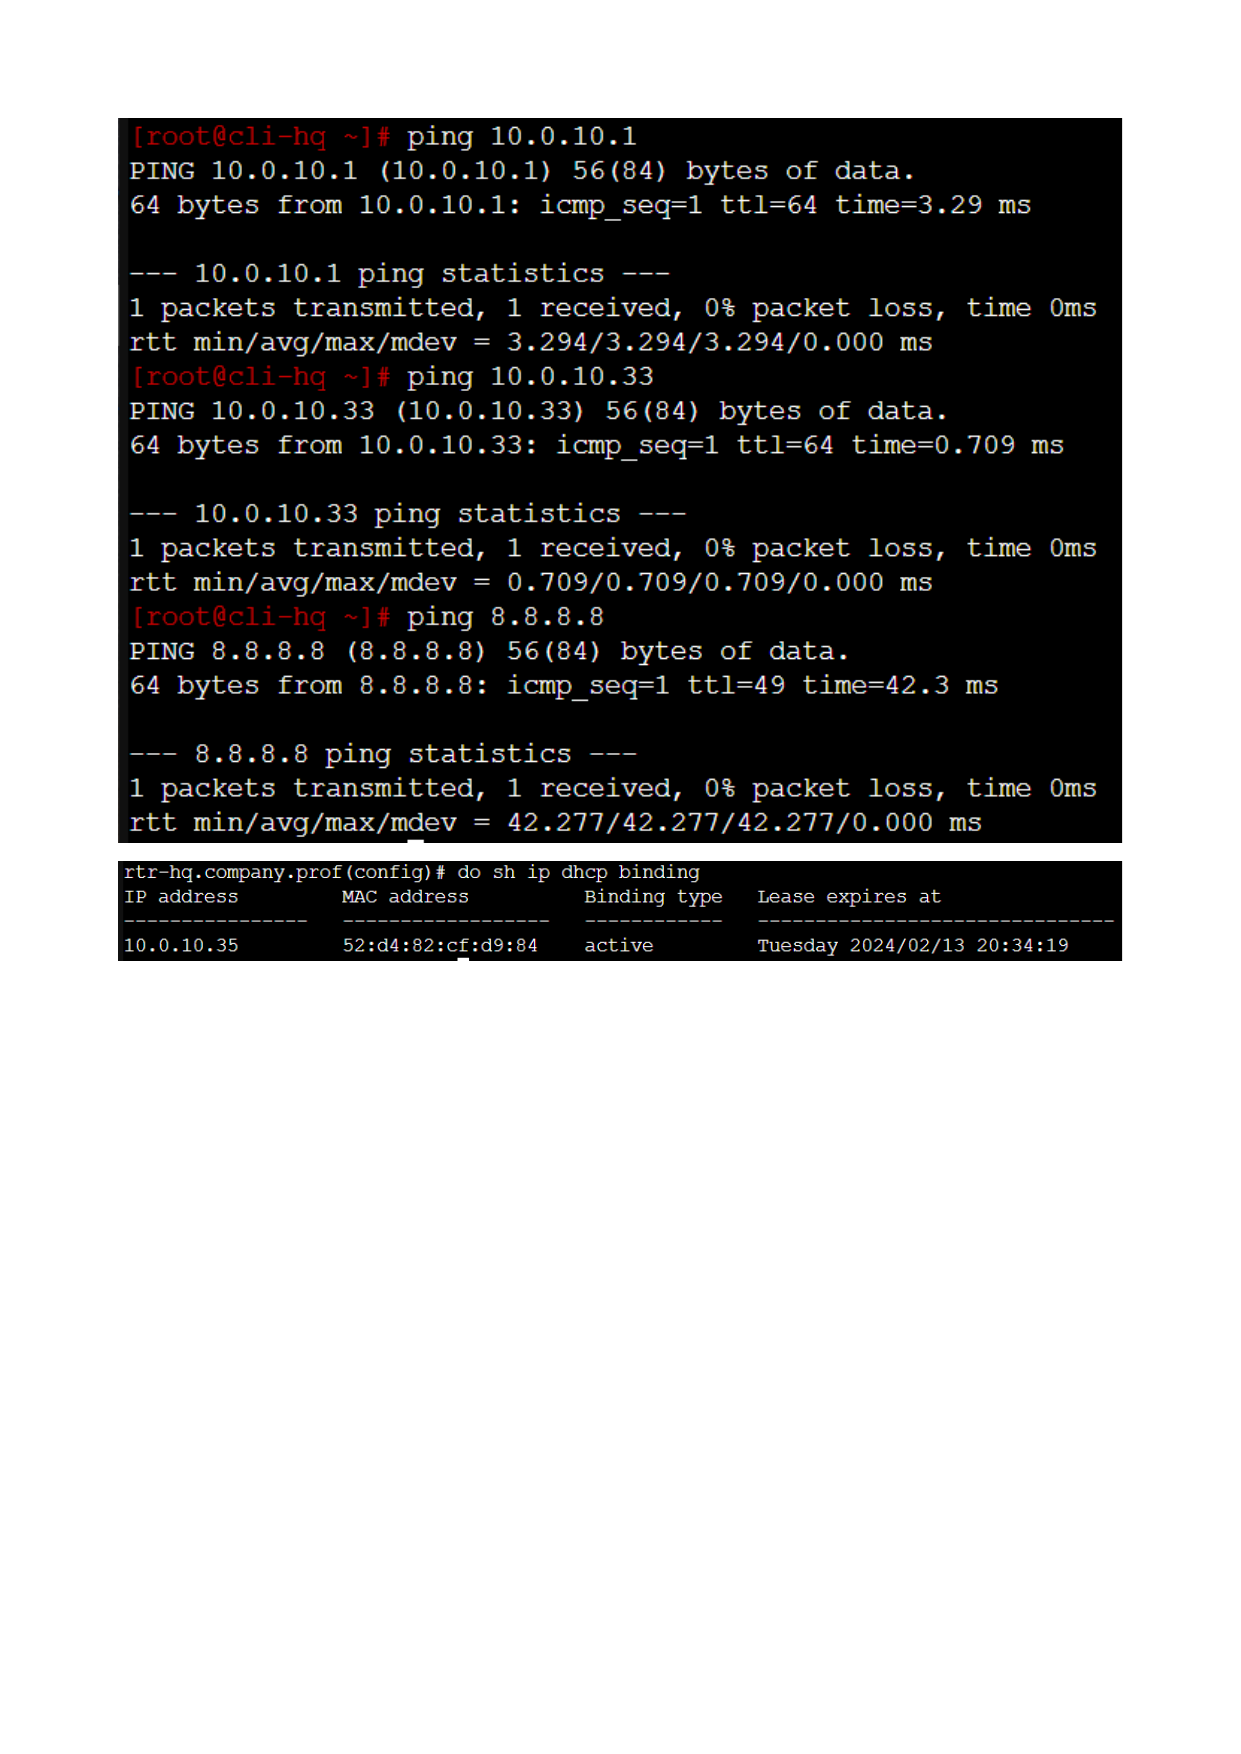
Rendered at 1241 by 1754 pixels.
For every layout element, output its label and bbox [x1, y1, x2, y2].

picture [118, 118, 1123, 843]
picture [118, 861, 1123, 961]
